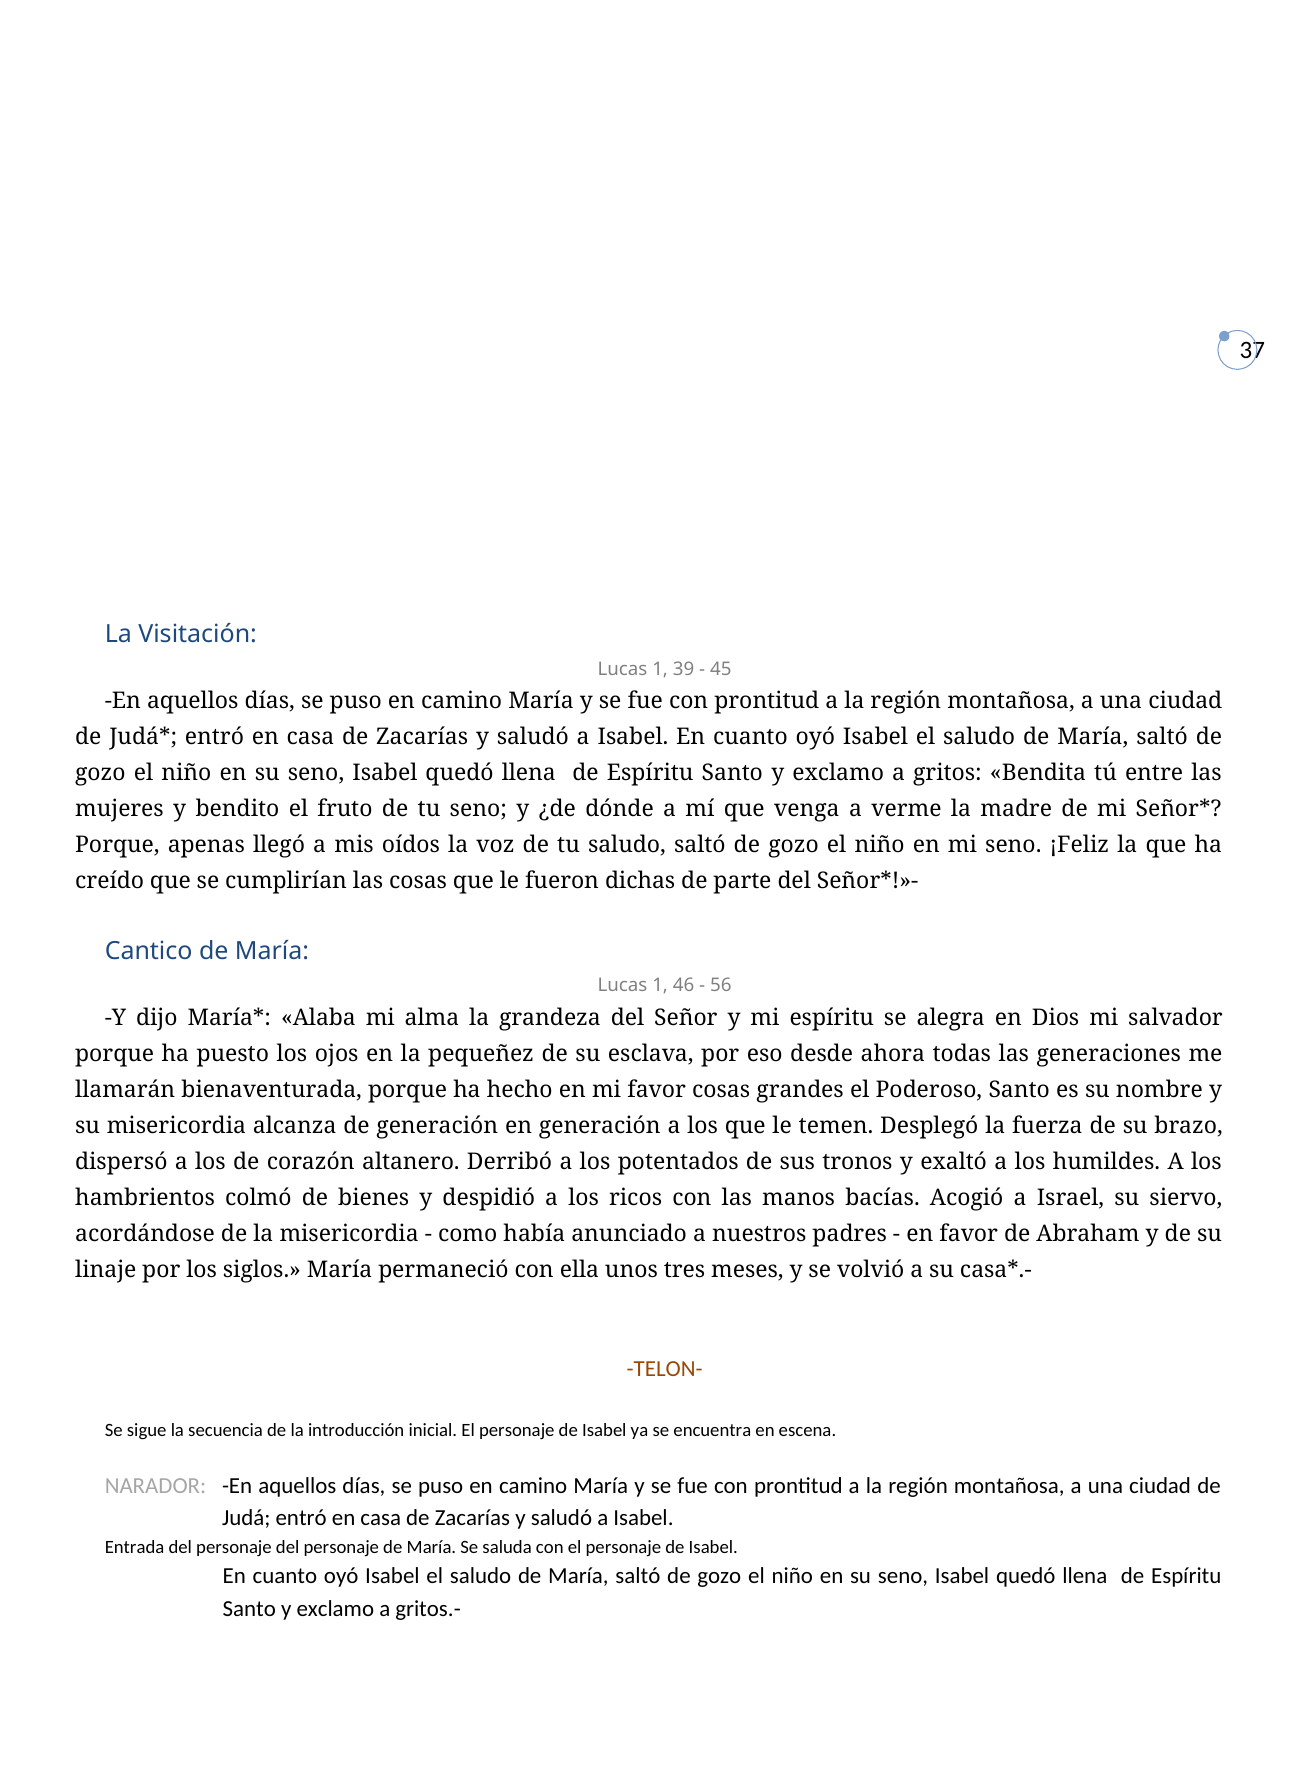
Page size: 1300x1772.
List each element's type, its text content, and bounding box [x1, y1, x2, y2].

text Entrada del personaje del personaje de María. Se saluda con el personaje de Isabel. [104, 1535, 1224, 1558]
text NARADOR: -En aquellos días, se puso en camino María y se fue con prontitud a la región montañosa, a una ciudad de Judá; entró en casa de Zacarías y saludó a Isabel. [104, 1471, 1224, 1531]
text Lucas 1, 39 - 45 [104, 655, 1224, 681]
text -TELON- [104, 1354, 1224, 1382]
text Se sigue la secuencia de la introducción inicial. El personaje de Isabel ya se encuentra en escena. [104, 1418, 1224, 1441]
text La Visitación: [75, 616, 1224, 650]
text Cantico de María: [104, 933, 1224, 967]
text -En aquellos días, se puso en camino María y se fue con prontitud a la región montañosa, a una ciudad de Judá*; entró en casa de Zacarías y saludó a Isabel. En cuanto oyó Isabel el saludo de María, saltó de gozo el niño en su seno, Isabel quedó llena de Espíritu Santo y exclamo a gritos: «Bendita tú entre las mujeres y bendito el fruto de tu seno; y ¿de dónde a mí que venga a verme la madre de mi Señor*? Porque, apenas llegó a mis oídos la voz de tu saludo, saltó de gozo el niño en mi seno. ¡Feliz la que ha creído que se cumplirían las cosas que le fueron dichas de parte del Señor*!»- [75, 684, 1224, 895]
text -Y dijo María*: «Alaba mi alma la grandeza del Señor y mi espíritu se alegra en Dios mi salvador porque ha puesto los ojos en la pequeñez de su esclava, por eso desde ahora todas las generaciones me llamarán bienaventurada, porque ha hecho en mi favor cosas grandes el Poderoso, Santo es su nombre y su misericordia alcanza de generación en generación a los que le temen. Desplegó la fuerza de su brazo, dispersó a los de corazón altanero. Derribó a los potentados de sus tronos y exaltó a los humildes. A los hambrientos colmó de bienes y despidió a los ricos con las manos bacías. Acogió a Israel, su siervo, acordándose de la misericordia - como había anunciado a nuestros padres - en favor de Abraham y de su linaje por los siglos.» María permaneció con ella unos tres meses, y se volvió a su casa*.- [75, 1001, 1224, 1284]
text En cuanto oyó Isabel el saludo de María, saltó de gozo el niño en su seno, Isabel quedó llena de Espíritu Santo y exclamo a gritos.- [222, 1562, 1224, 1622]
text Lucas 1, 46 - 56 [104, 972, 1224, 997]
